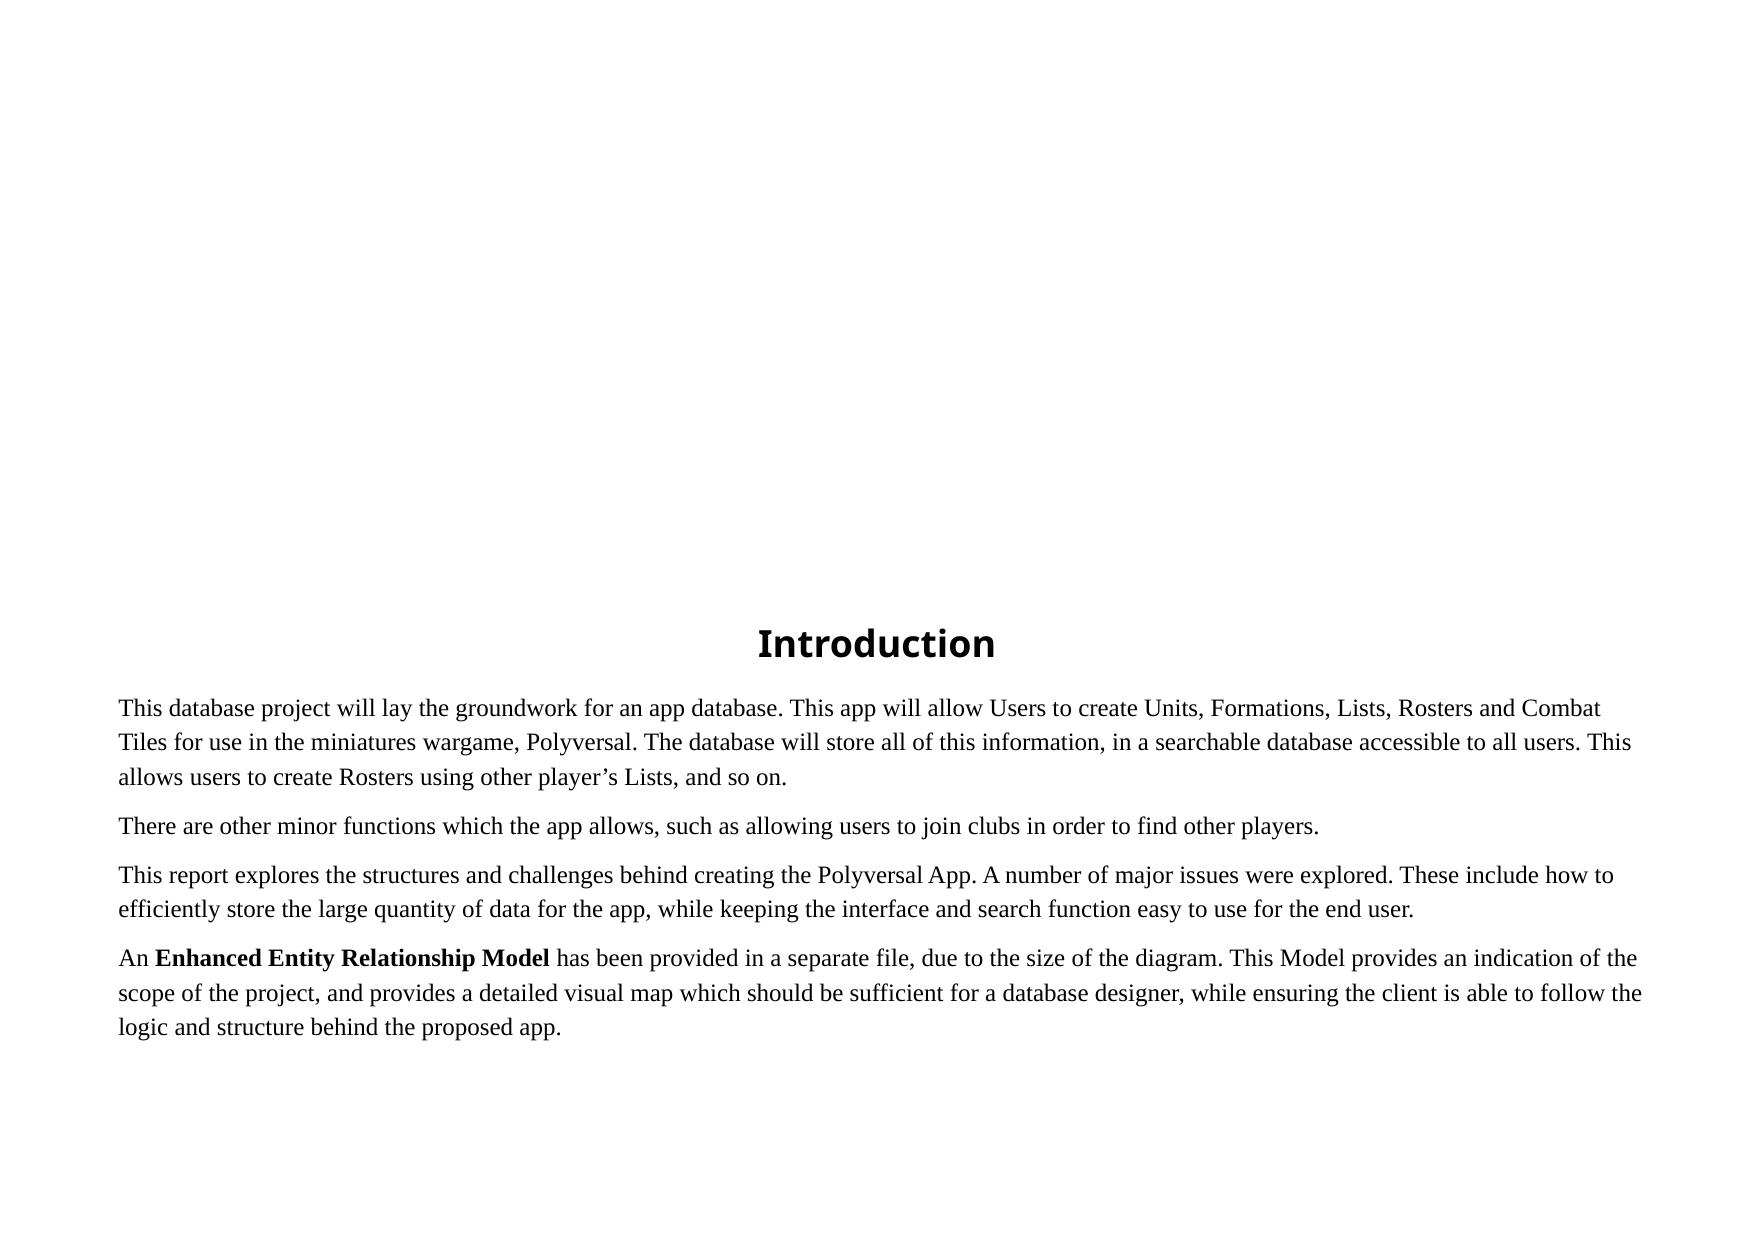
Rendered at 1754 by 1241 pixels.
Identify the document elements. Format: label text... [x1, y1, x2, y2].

text There are other minor functions which the app allows, such as allowing users to join clubs in order to find other players. [118, 811, 1653, 839]
text This database project will lay the groundwork for an app database. This app will allow Users to create Units, Formations, Lists, Rosters and Combat Tiles for use in the miniatures wargame, Polyversal. The database will store all of this information, in a searchable database accessible to all users. This allows users to create Rosters using other player’s Lists, and so on. [118, 693, 1653, 790]
text An Enhanced Entity Relationship Model has been provided in a separate file, due to the size of the diagram. This Model provides an indication of the scope of the project, and provides a detailed visual map which should be sufficient for a database designer, while ensuring the client is able to follow the logic and structure behind the proposed app. [118, 943, 1653, 1041]
text Introduction [118, 617, 1636, 668]
text This report explores the structures and challenges behind creating the Polyversal App. A number of major issues were explored. These include how to efficiently store the large quantity of data for the app, while keeping the interface and search function easy to use for the end user. [118, 860, 1653, 923]
